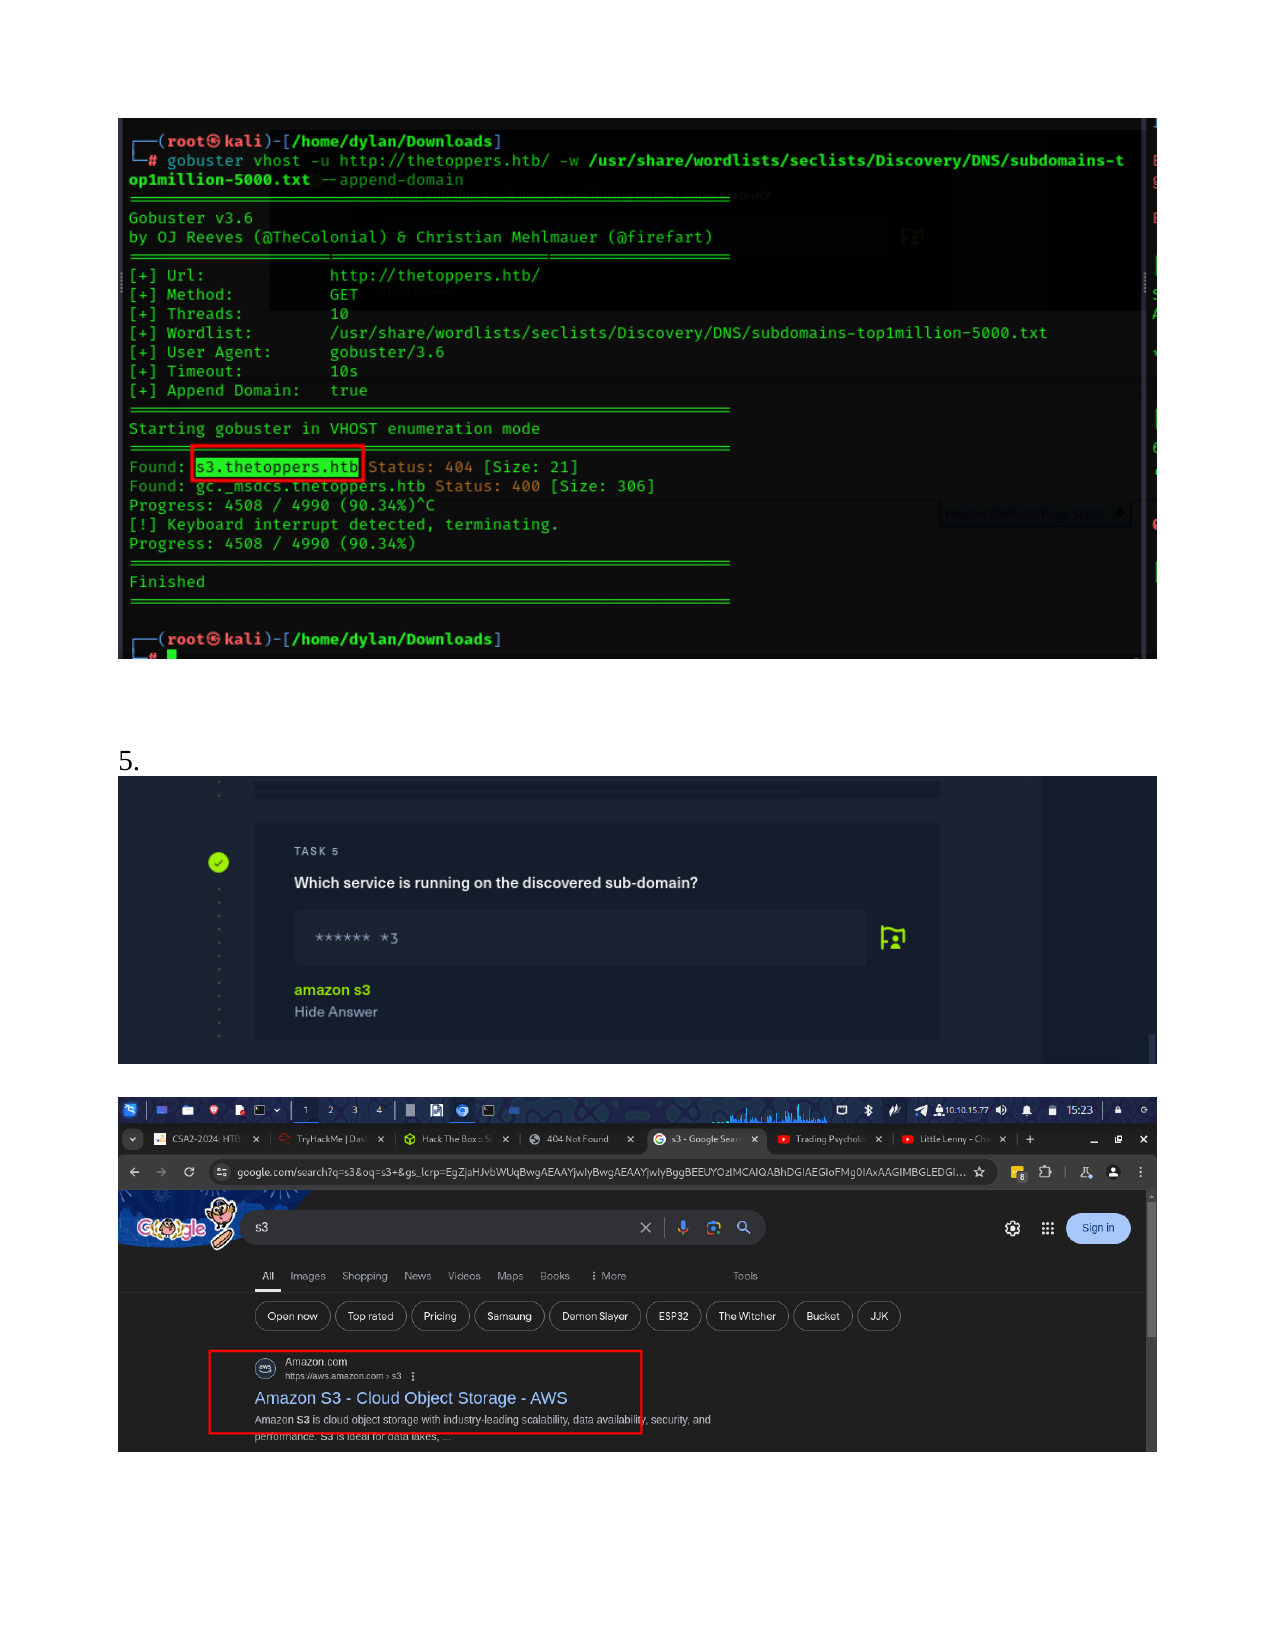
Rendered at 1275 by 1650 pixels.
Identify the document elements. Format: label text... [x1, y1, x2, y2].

text 5. [118, 743, 1157, 776]
picture [118, 118, 1157, 659]
picture [118, 1097, 1157, 1452]
picture [118, 776, 1157, 1064]
